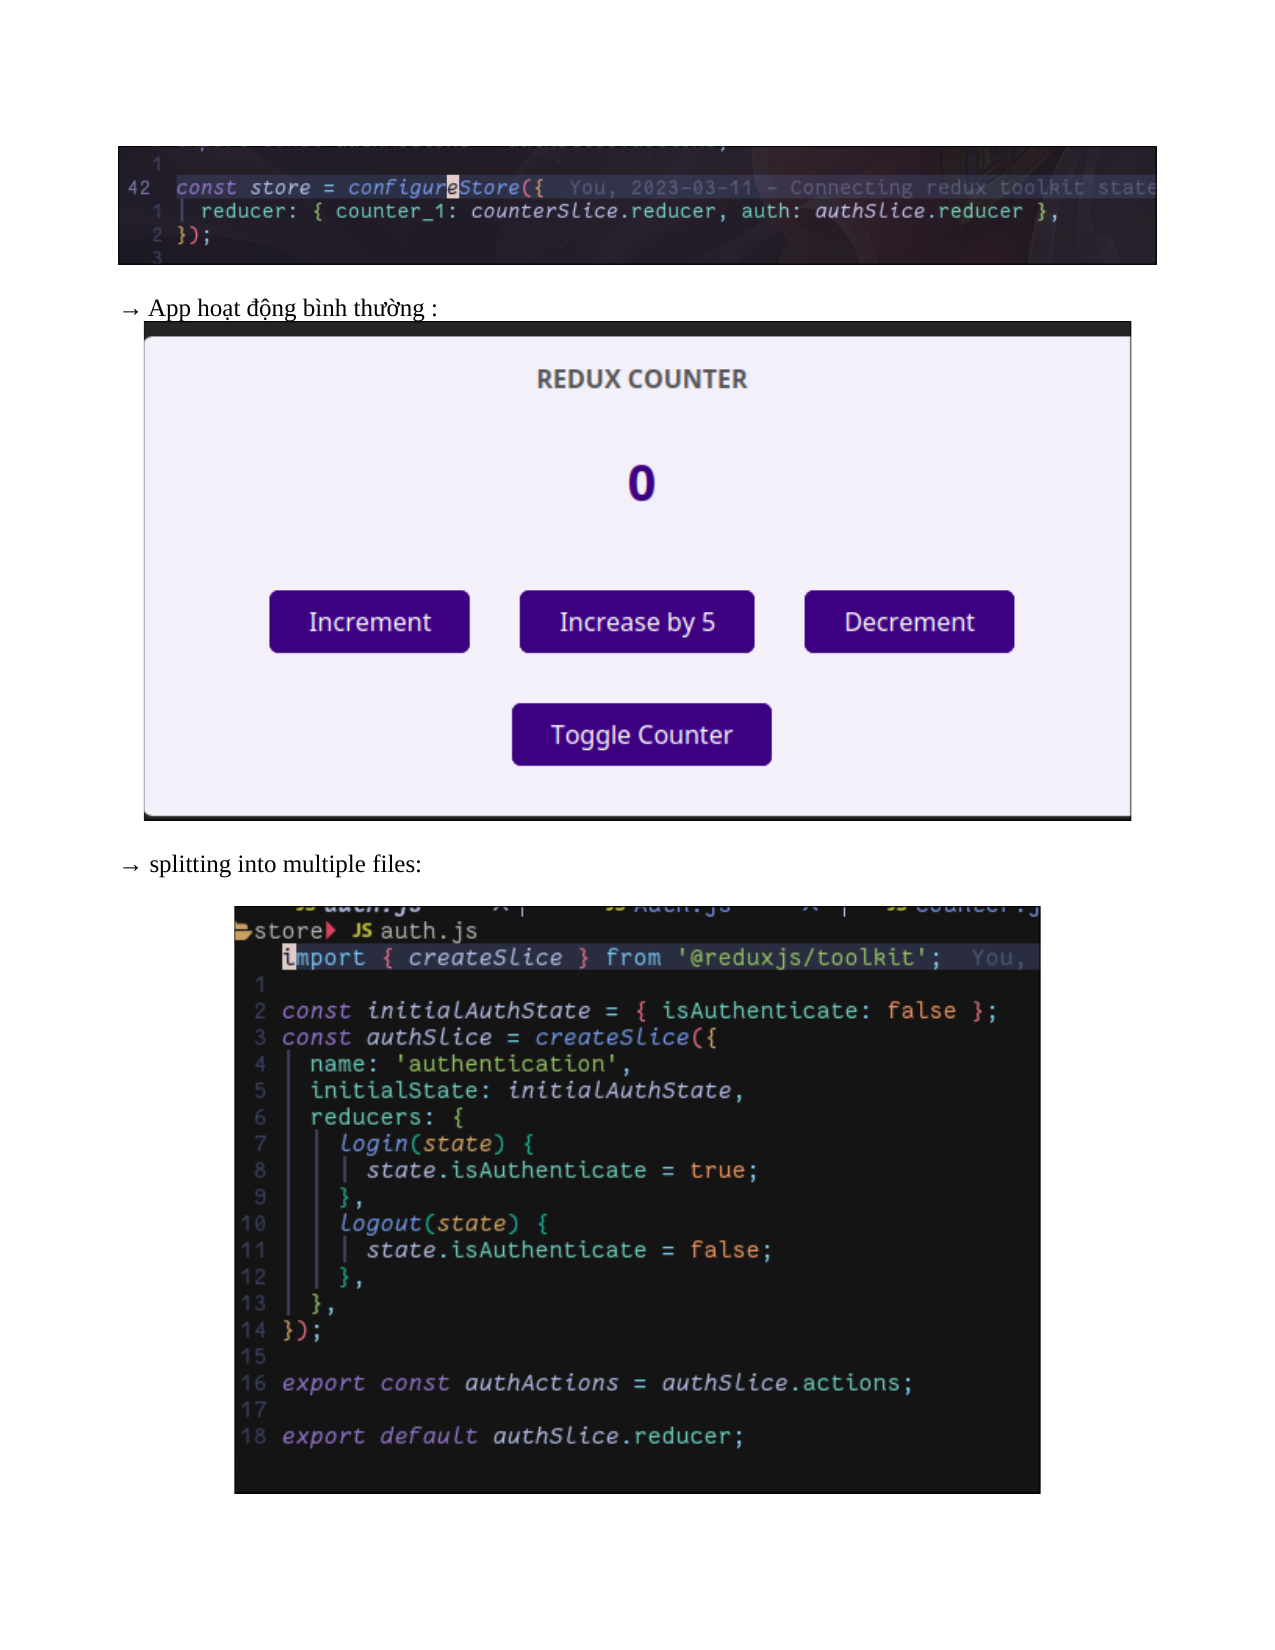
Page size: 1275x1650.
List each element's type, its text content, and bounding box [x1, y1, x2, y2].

text → App hoạt động bình thường : [118, 293, 1157, 322]
text → splitting into multiple files: [118, 849, 1157, 878]
picture [118, 146, 1157, 265]
picture [143, 321, 1132, 821]
picture [234, 906, 1041, 1494]
